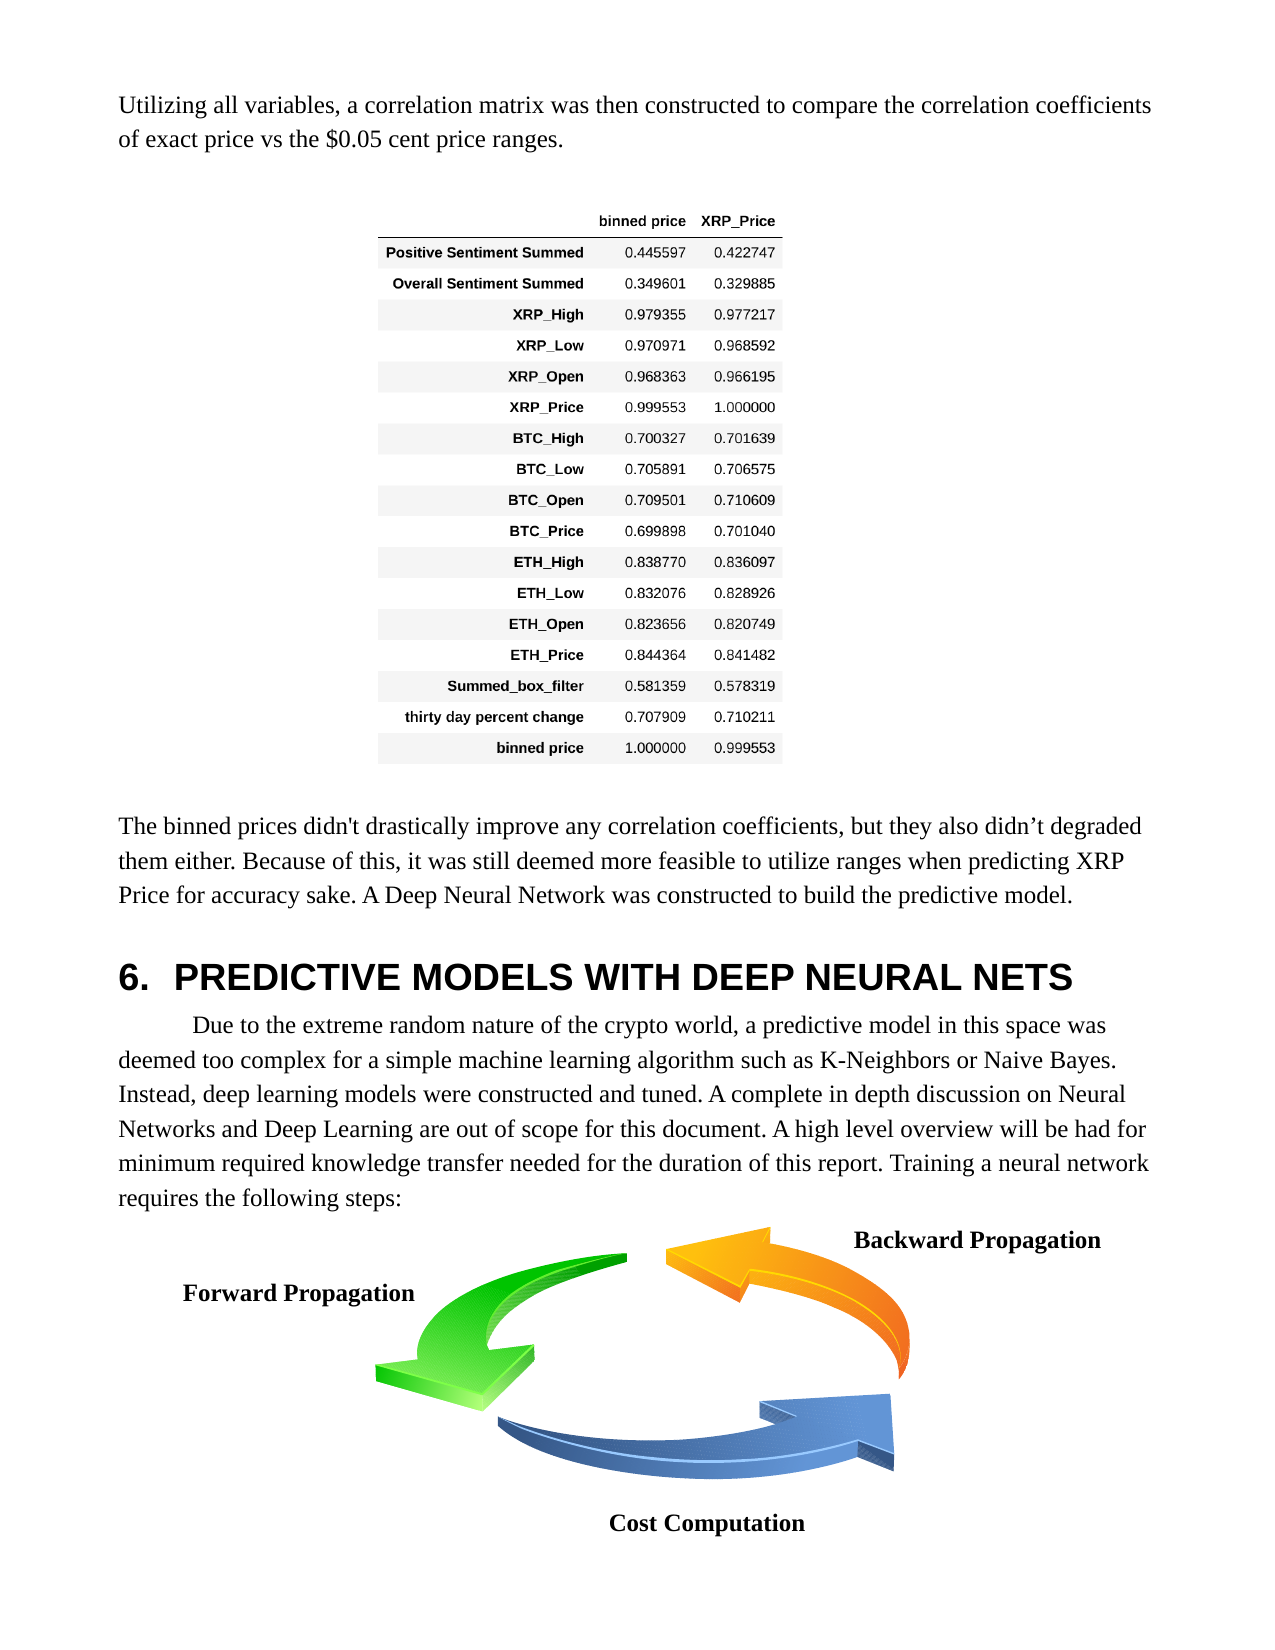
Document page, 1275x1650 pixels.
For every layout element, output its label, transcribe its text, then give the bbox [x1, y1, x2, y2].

text Due to the extreme random nature of the crypto world, a predictive model in this space was deemed too complex for a simple machine learning algorithm such as K-Neighbors or Naive Bayes. Instead, deep learning models were constructed and tuned. A complete in depth discussion on Neural Networks and Deep Learning are out of scope for this document. A high level overview will be had for minimum required knowledge transfer needed for the duration of this report. Training a neural network requires the following steps: [118, 1011, 1157, 1212]
text Utilizing all variables, a correlation matrix was then constructed to compare the correlation coefficients of exact price vs the $0.05 cent price ranges. [118, 90, 1157, 153]
subtitle PREDICTIVE MODELS WITH DEEP NEURAL NETS [118, 954, 1157, 998]
text The binned prices didn't drastically improve any correlation coefficients, but they also didn’t degraded them either. Because of this, it was still deemed more feasible to utilize ranges when predicting XRP Price for accuracy sake. A Deep Neural Network was constructed to build the predictive model. [118, 811, 1157, 909]
picture [369, 186, 807, 776]
